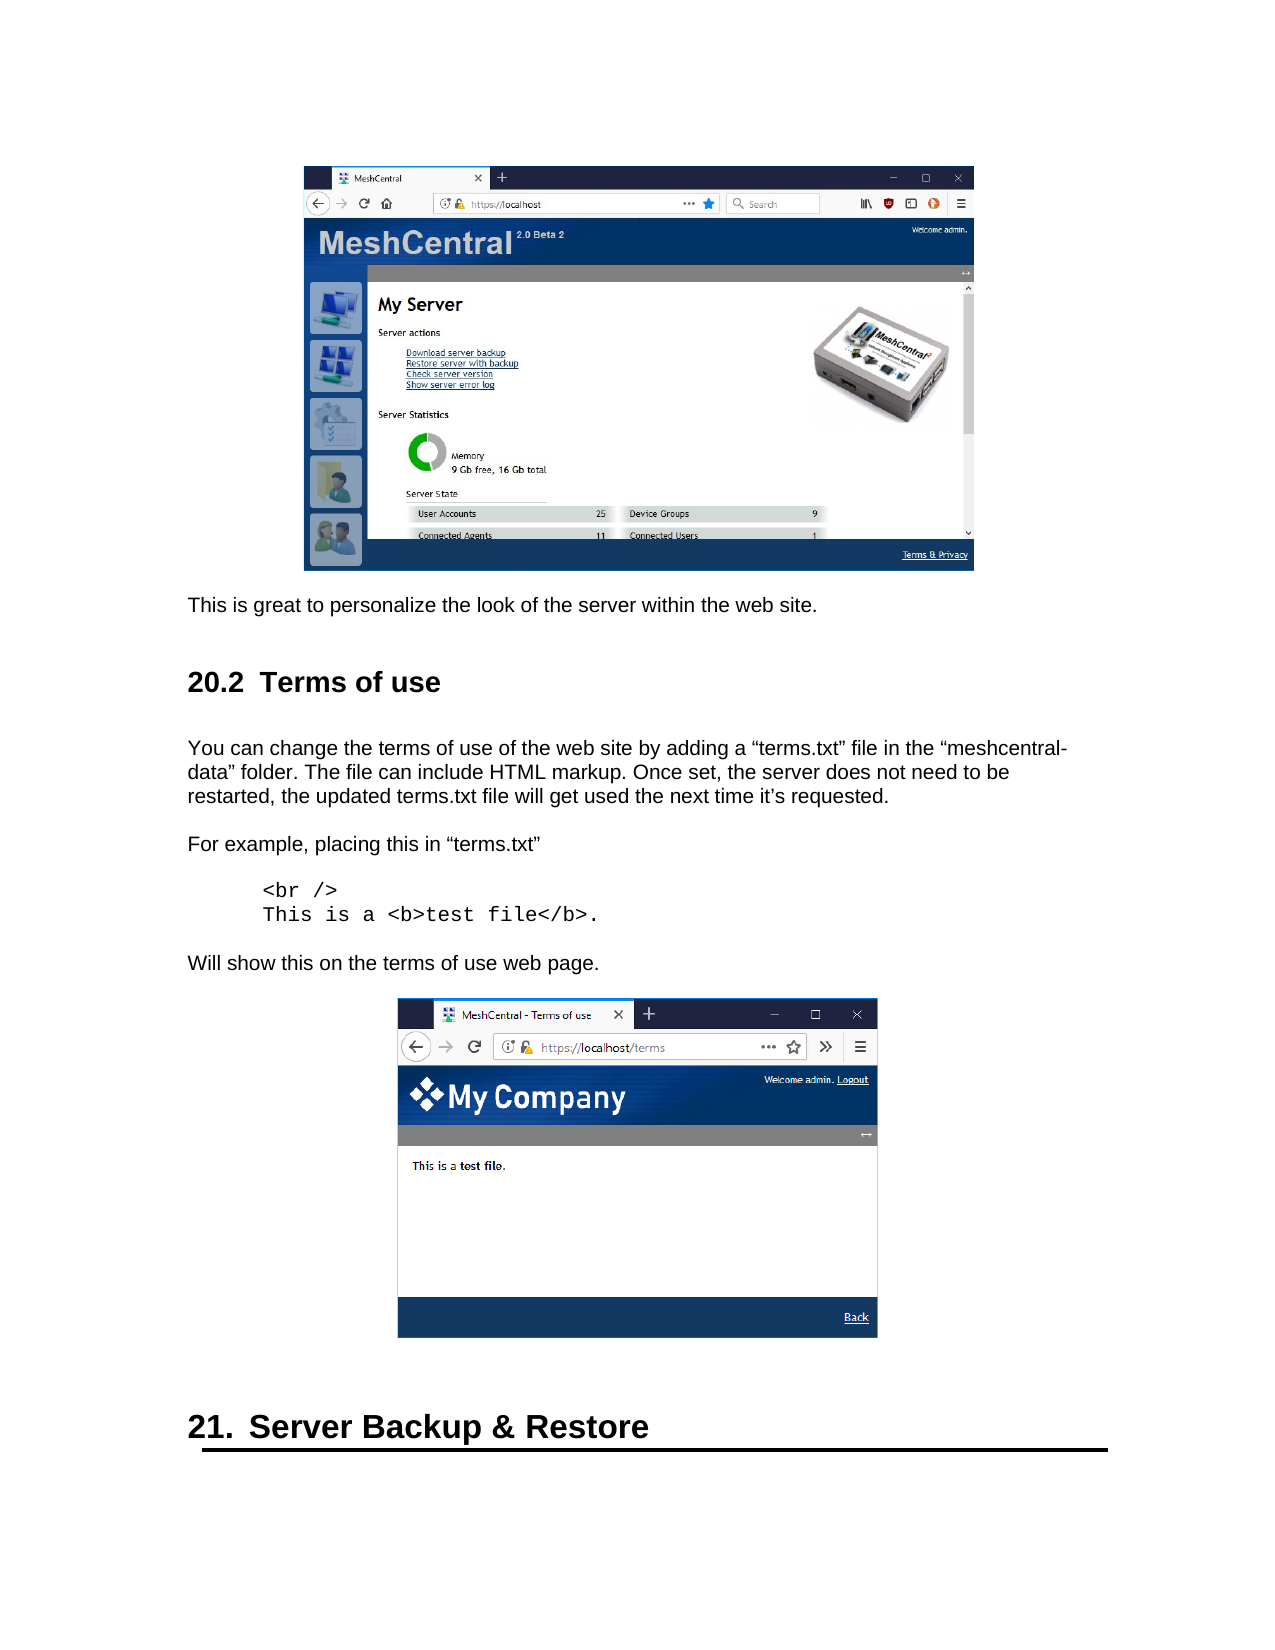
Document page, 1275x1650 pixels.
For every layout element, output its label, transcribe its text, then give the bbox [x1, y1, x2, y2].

subtitle Server Backup & Restore [187, 1407, 1179, 1445]
subtitle Terms of use [187, 666, 1179, 699]
text This is a <b>test file</b>. [262, 904, 1179, 927]
picture [303, 166, 974, 571]
text You can change the terms of use of the web site by adding a “terms.txt” file in the “meshcentral- data” folder. The file can include HTML markup. Once set, the server does not need to be restarted, the updated terms.txt file will get used the next time it’s requested. [187, 736, 1071, 807]
text For example, placing this in “terms.txt” [187, 832, 1179, 856]
text <br /> [262, 880, 1179, 904]
picture [397, 998, 878, 1338]
text This is great to personalize the look of the server within the web site. [187, 593, 1179, 617]
text Will show this on the terms of use web page. [187, 951, 1179, 974]
